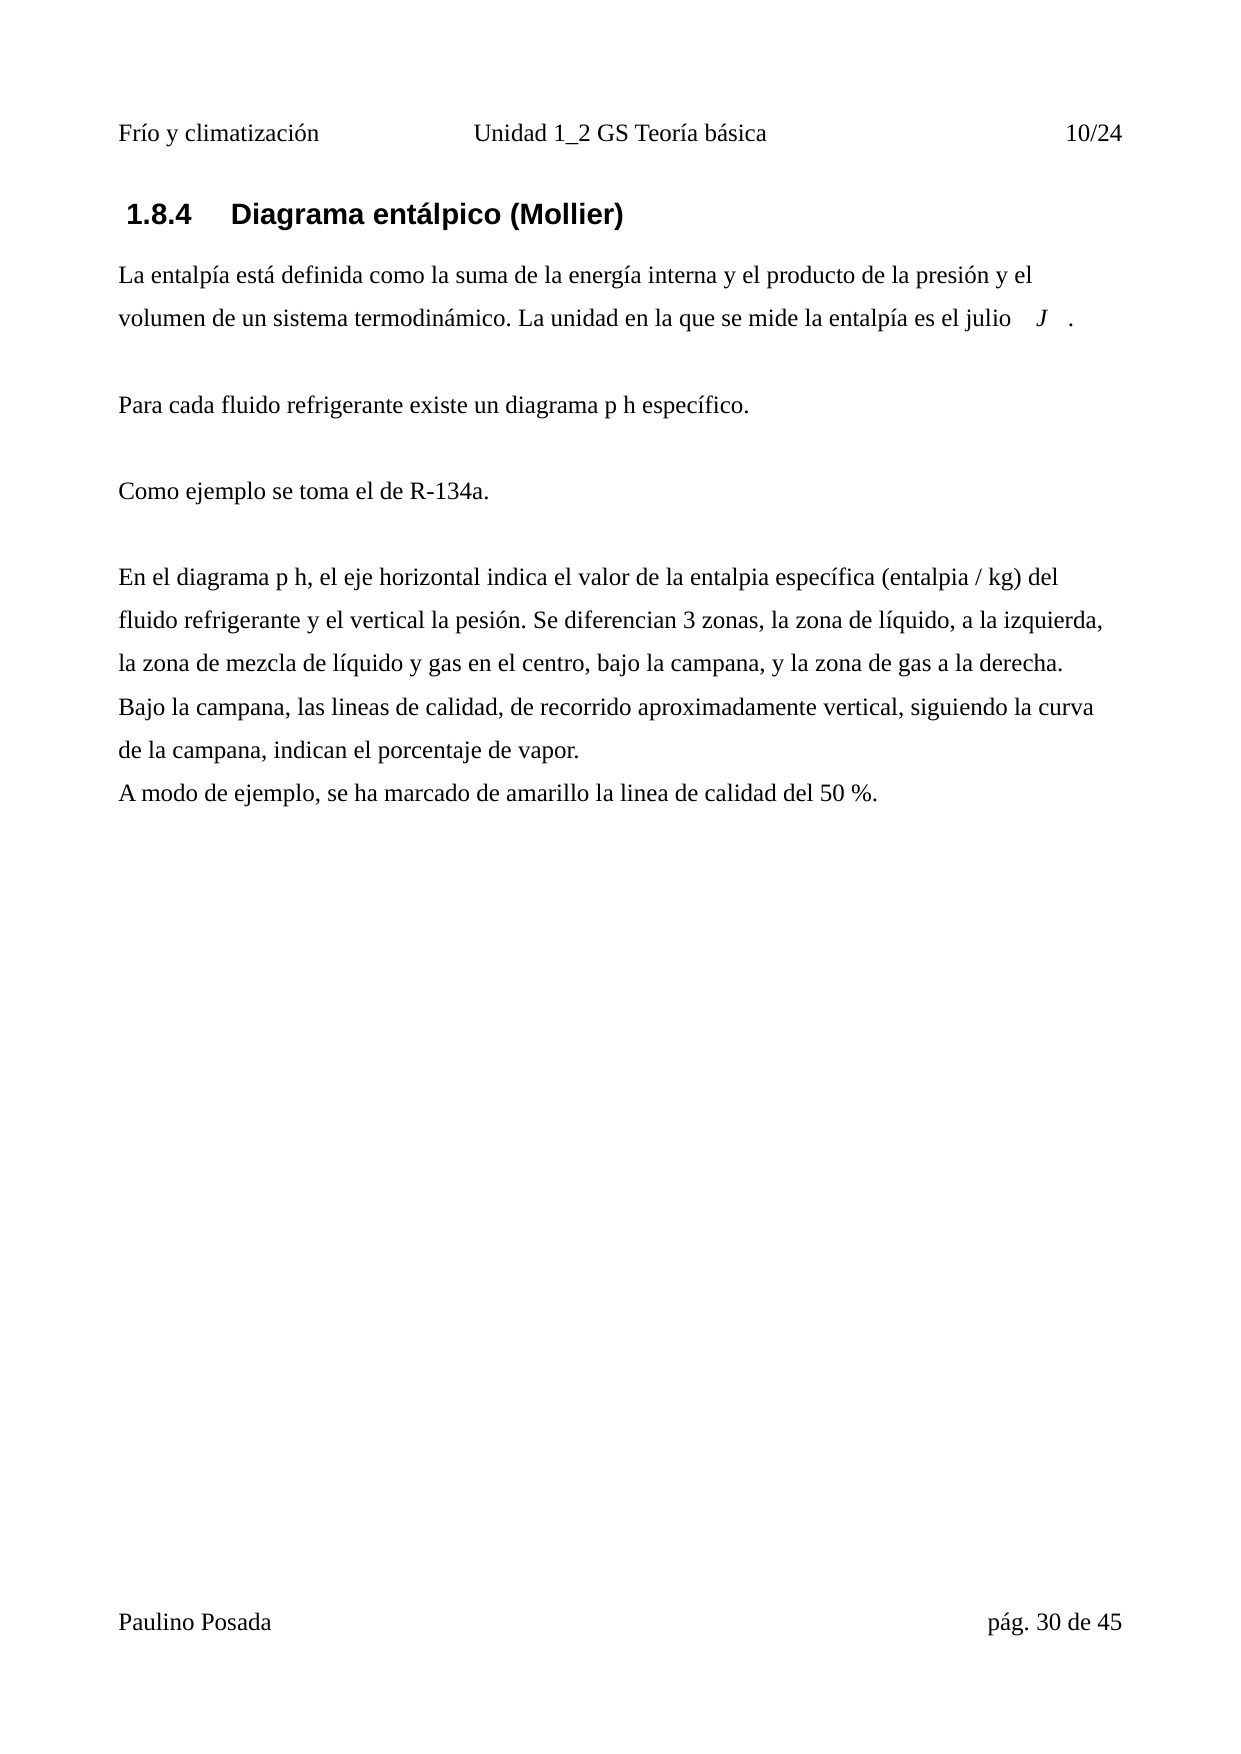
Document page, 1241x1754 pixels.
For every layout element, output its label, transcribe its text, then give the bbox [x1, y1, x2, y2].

text Como ejemplo se toma el de R-134a. [118, 476, 1122, 505]
text Bajo la campana, las lineas de calidad, de recorrido aproximadamente vertical, siguiendo la curva de la campana, indican el porcentaje de vapor. [118, 692, 1122, 763]
subtitle Diagrama entálpico (Mollier) [118, 197, 1122, 231]
text A modo de ejemplo, se ha marcado de amarillo la linea de calidad del 50 %. [118, 778, 1122, 807]
text Para cada fluido refrigerante existe un diagrama p h específico. [118, 390, 1122, 418]
text La entalpía está definida como la suma de la energía interna y el producto de la presión y el volumen de un sistema termodinámico. La unidad en la que se mide la entalpía es el julio . [118, 260, 1122, 332]
text En el diagrama p h, el eje horizontal indica el valor de la entalpia específica (entalpia / kg) del fluido refrigerante y el vertical la pesión. Se diferencian 3 zonas, la zona de líquido, a la izquierda, la zona de mezcla de líquido y gas en el centro, bajo la campana, y la zona de gas a la derecha. [118, 562, 1122, 677]
